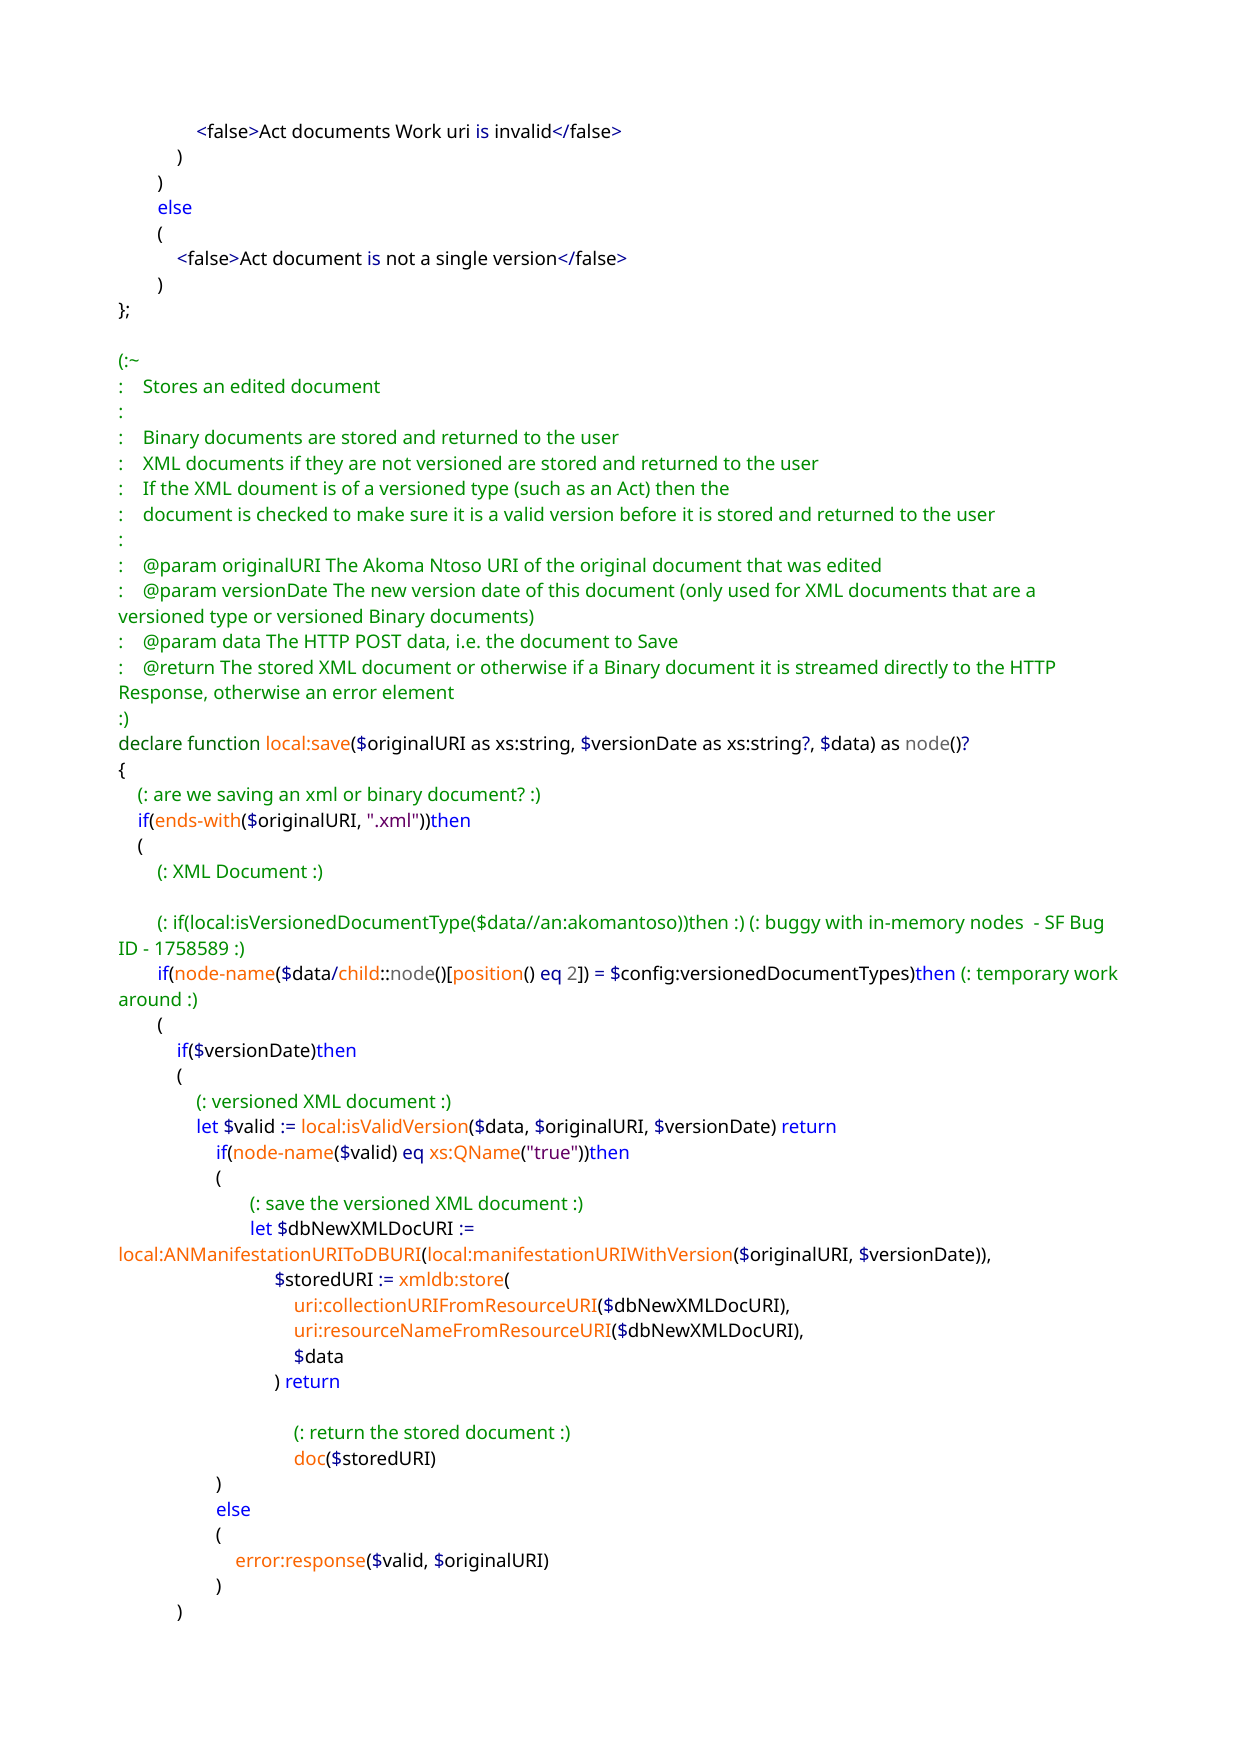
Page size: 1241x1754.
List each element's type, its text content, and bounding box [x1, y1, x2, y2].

text error:response($valid, $originalURI) [118, 1547, 1122, 1573]
text <false>Act document is not a single version</false> [118, 246, 1122, 271]
text : @return The stored XML document or otherwise if a Binary document it is streamed directly to the HTTP Response, otherwise an error element [118, 654, 1122, 705]
text if(node-name($valid) eq xs:QName("true"))then [118, 1139, 1122, 1164]
text ( [118, 1062, 1122, 1088]
text (: versioned XML document :) [118, 1088, 1122, 1113]
text ) [118, 1573, 1122, 1598]
text : [118, 399, 1122, 424]
text ( [118, 1522, 1122, 1547]
text : @param data The HTTP POST data, i.e. the document to Save [118, 628, 1122, 654]
text <false>Act documents Work uri is invalid</false> [118, 118, 1122, 144]
text ) return [118, 1369, 1122, 1394]
text uri:collectionURIFromResourceURI($dbNewXMLDocURI), [118, 1292, 1122, 1318]
text $data [118, 1343, 1122, 1369]
text let $dbNewXMLDocURI := local:ANManifestationURIToDBURI(local:manifestationURIWithVersion($originalURI, $versionDate)), [118, 1216, 1122, 1267]
text ( [118, 1164, 1122, 1190]
text (: XML Document :) [118, 858, 1122, 884]
text (: if(local:isVersionedDocumentType($data//an:akomantoso))then :) (: buggy with in-memory nodes - SF Bug ID - 1758589 :) [118, 909, 1122, 960]
text declare function local:save($originalURI as xs:string, $versionDate as xs:string?, $data) as node()? [118, 731, 1122, 756]
text ) [118, 169, 1122, 195]
text (: save the versioned XML document :) [118, 1190, 1122, 1216]
text : XML documents if they are not versioned are stored and returned to the user [118, 450, 1122, 475]
text if(ends-with($originalURI, ".xml"))then [118, 807, 1122, 833]
text (:~ [118, 348, 1122, 373]
text else [118, 195, 1122, 220]
text (: return the stored document :) [118, 1420, 1122, 1445]
text ) [118, 1471, 1122, 1496]
text doc($storedURI) [118, 1445, 1122, 1471]
text ) [118, 1598, 1122, 1624]
text : If the XML doument is of a versioned type (such as an Act) then the [118, 475, 1122, 501]
text ( [118, 1011, 1122, 1037]
text : Binary documents are stored and returned to the user [118, 424, 1122, 450]
text :) [118, 705, 1122, 731]
text ) [118, 144, 1122, 169]
text uri:resourceNameFromResourceURI($dbNewXMLDocURI), [118, 1318, 1122, 1343]
text $storedURI := xmldb:store( [118, 1267, 1122, 1292]
text { [118, 756, 1122, 782]
text : document is checked to make sure it is a valid version before it is stored and returned to the user [118, 501, 1122, 526]
text (: are we saving an xml or binary document? :) [118, 782, 1122, 807]
text let $valid := local:isValidVersion($data, $originalURI, $versionDate) return [118, 1113, 1122, 1139]
text : [118, 526, 1122, 552]
text : Stores an edited document [118, 373, 1122, 399]
text ( [118, 220, 1122, 246]
text if(node-name($data/child::node()[position() eq 2]) = $config:versionedDocumentTypes)then (: temporary work around :) [118, 960, 1122, 1011]
text ( [118, 833, 1122, 858]
text }; [118, 297, 1122, 322]
text ) [118, 271, 1122, 297]
text : @param originalURI The Akoma Ntoso URI of the original document that was edited [118, 552, 1122, 577]
text else [118, 1496, 1122, 1522]
text if($versionDate)then [118, 1037, 1122, 1062]
text : @param versionDate The new version date of this document (only used for XML documents that are a versioned type or versioned Binary documents) [118, 577, 1122, 628]
